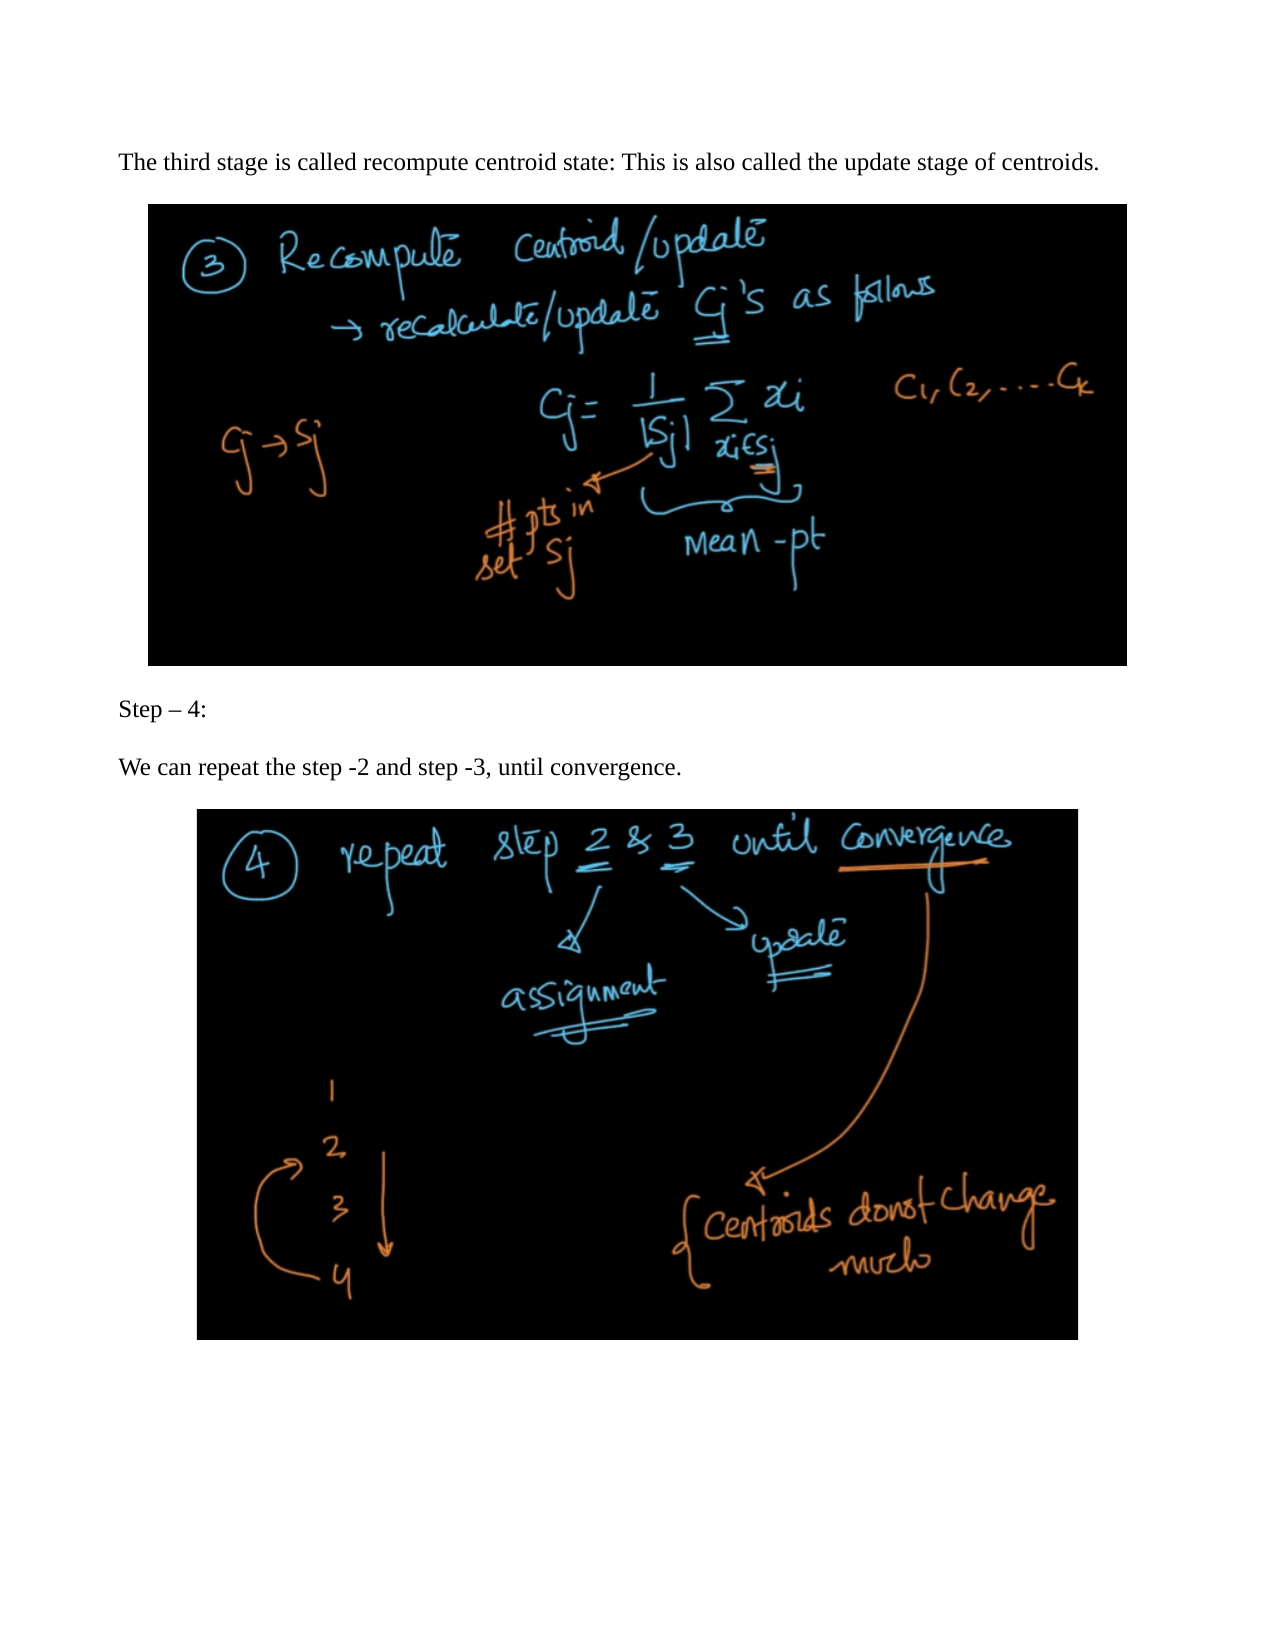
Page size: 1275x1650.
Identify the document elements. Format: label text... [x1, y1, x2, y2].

text Step – 4: [118, 694, 1157, 723]
text We can repeat the step -2 and step -3, until convergence. [118, 752, 1157, 781]
text The third stage is called recompute centroid state: This is also called the update stage of centroids. [118, 147, 1157, 176]
picture [196, 809, 1079, 1340]
picture [148, 204, 1127, 666]
